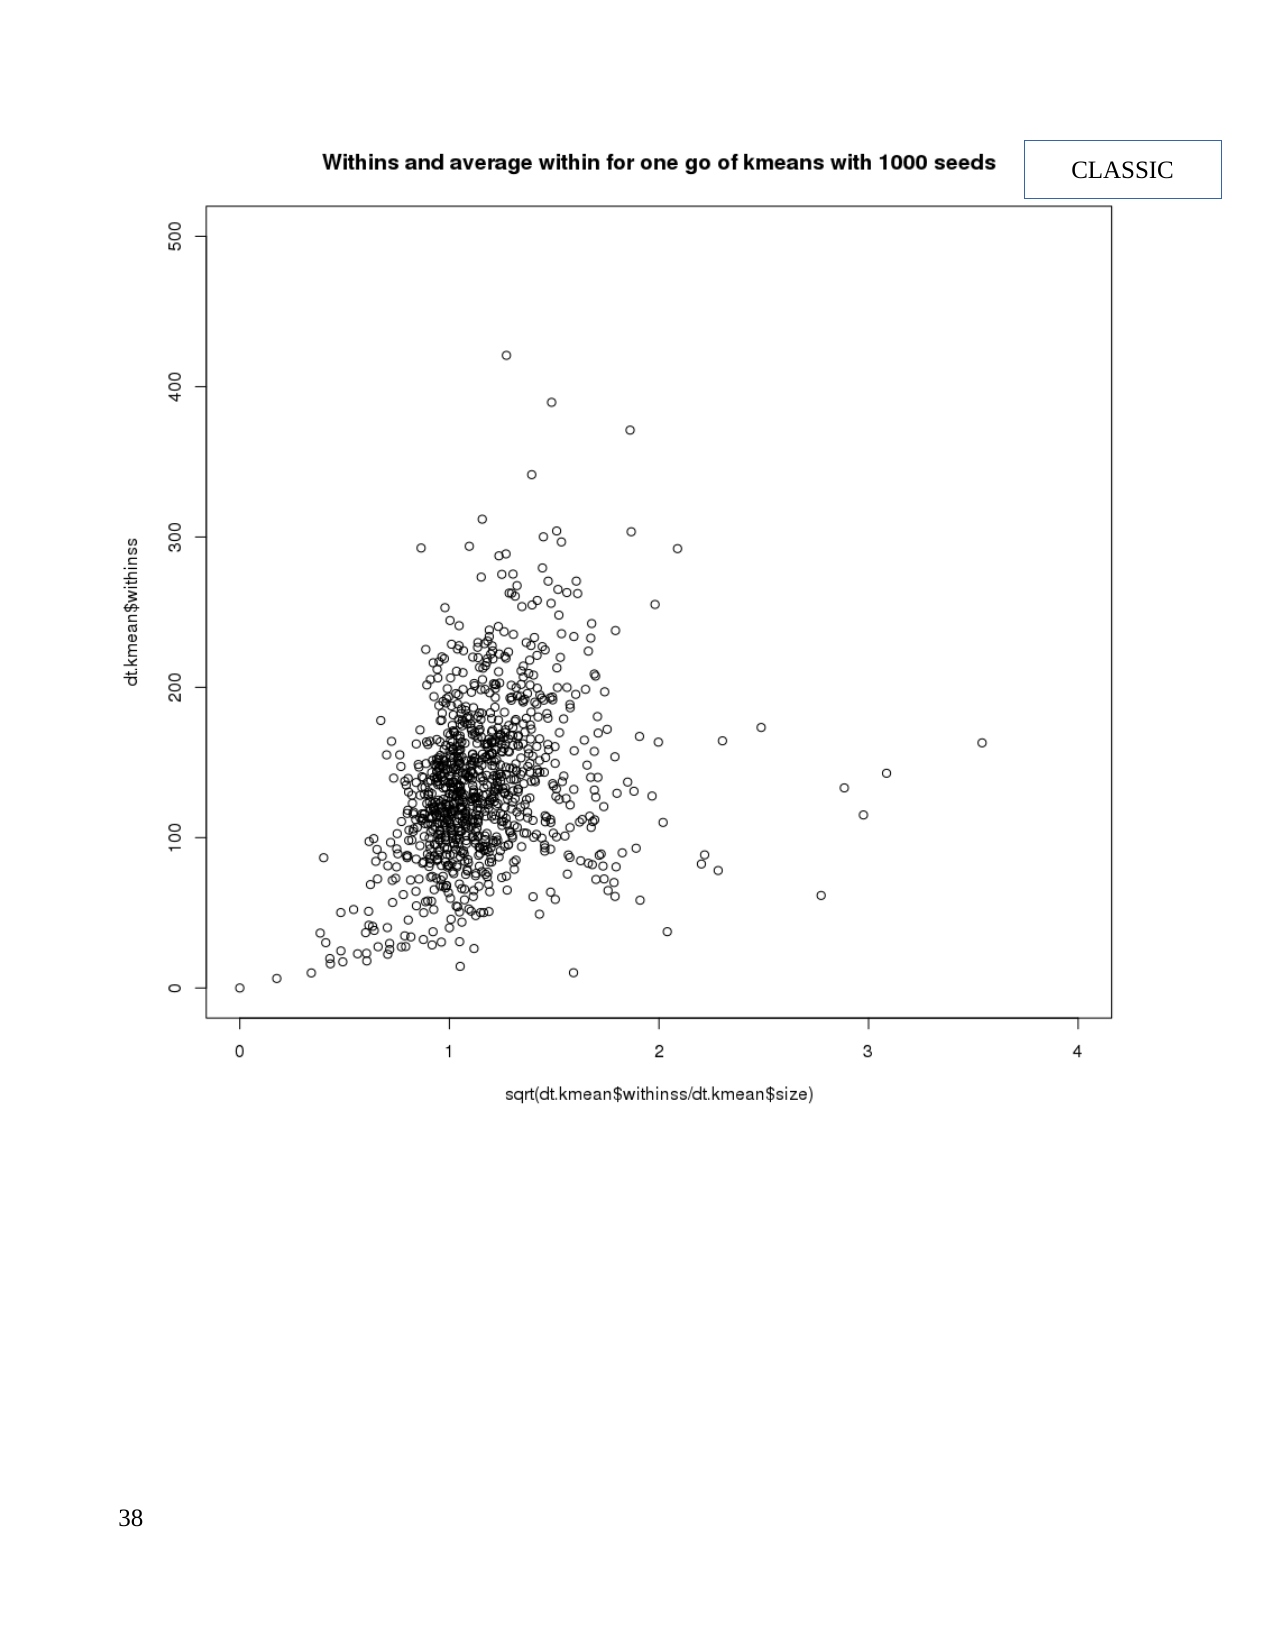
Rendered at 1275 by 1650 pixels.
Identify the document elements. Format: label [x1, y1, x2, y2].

picture [118, 118, 1157, 1128]
